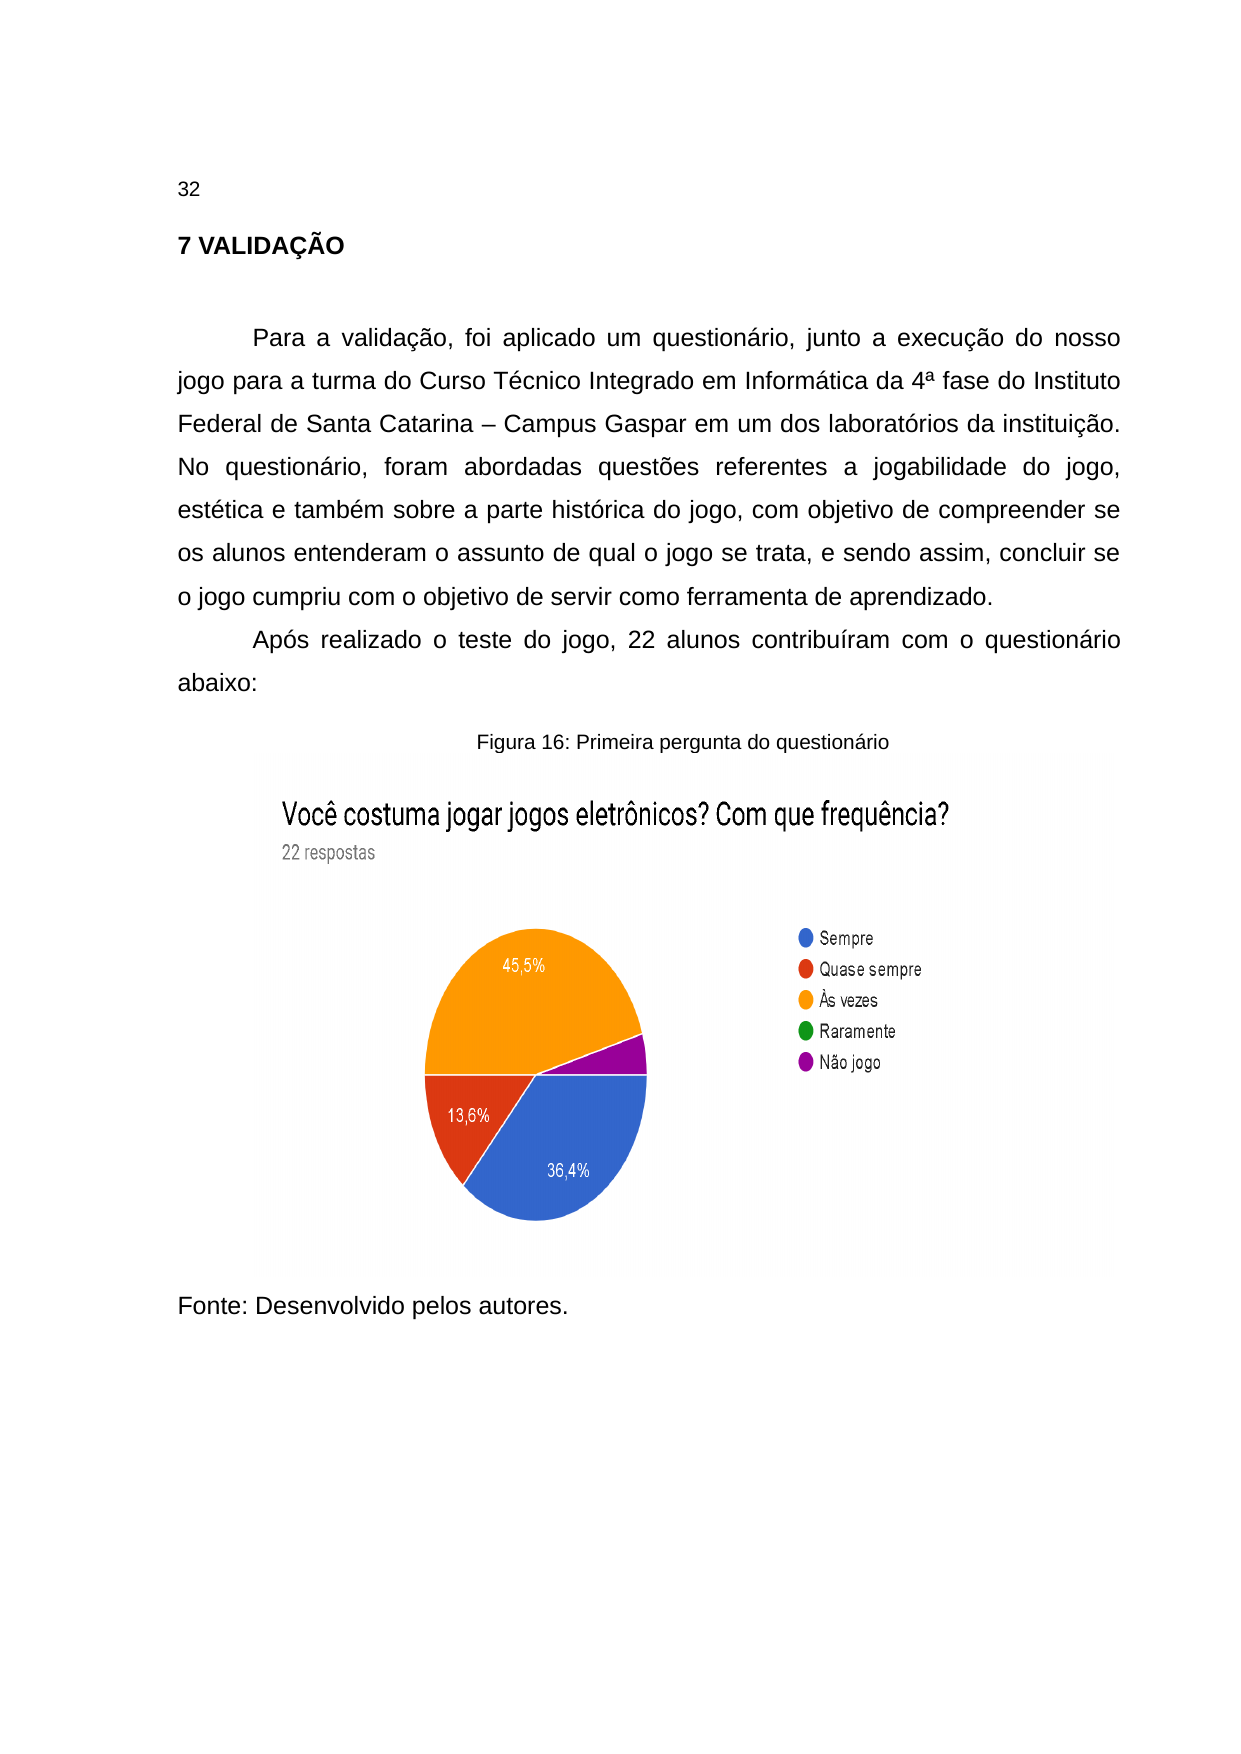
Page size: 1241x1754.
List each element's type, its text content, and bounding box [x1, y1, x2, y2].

text Após realizado o teste do jogo, 22 alunos contribuíram com o questionário abaixo: [177, 625, 1122, 697]
subtitle Figura 16: Primeira pergunta do questionário [252, 730, 1114, 753]
subtitle 7 VALIDAÇÃO [177, 231, 1122, 259]
text Para a validação, foi aplicado um questionário, junto a execução do nosso jogo para a turma do Curso Técnico Integrado em Informática da 4ª fase do Instituto Federal de Santa Catarina – Campus Gaspar em um dos laboratórios da instituição. No questionário, foram abordadas questões referentes a jogabilidade do jogo, estética e também sobre a parte histórica do jogo, com objetivo de compreender se os alunos entenderam o assunto de qual o jogo se trata, e sendo assim, concluir se o jogo cumpriu com o objetivo de servir como ferramenta de aprendizado. [177, 323, 1122, 610]
picture [252, 753, 1114, 1277]
text Fonte: Desenvolvido pelos autores. [177, 1291, 1122, 1320]
